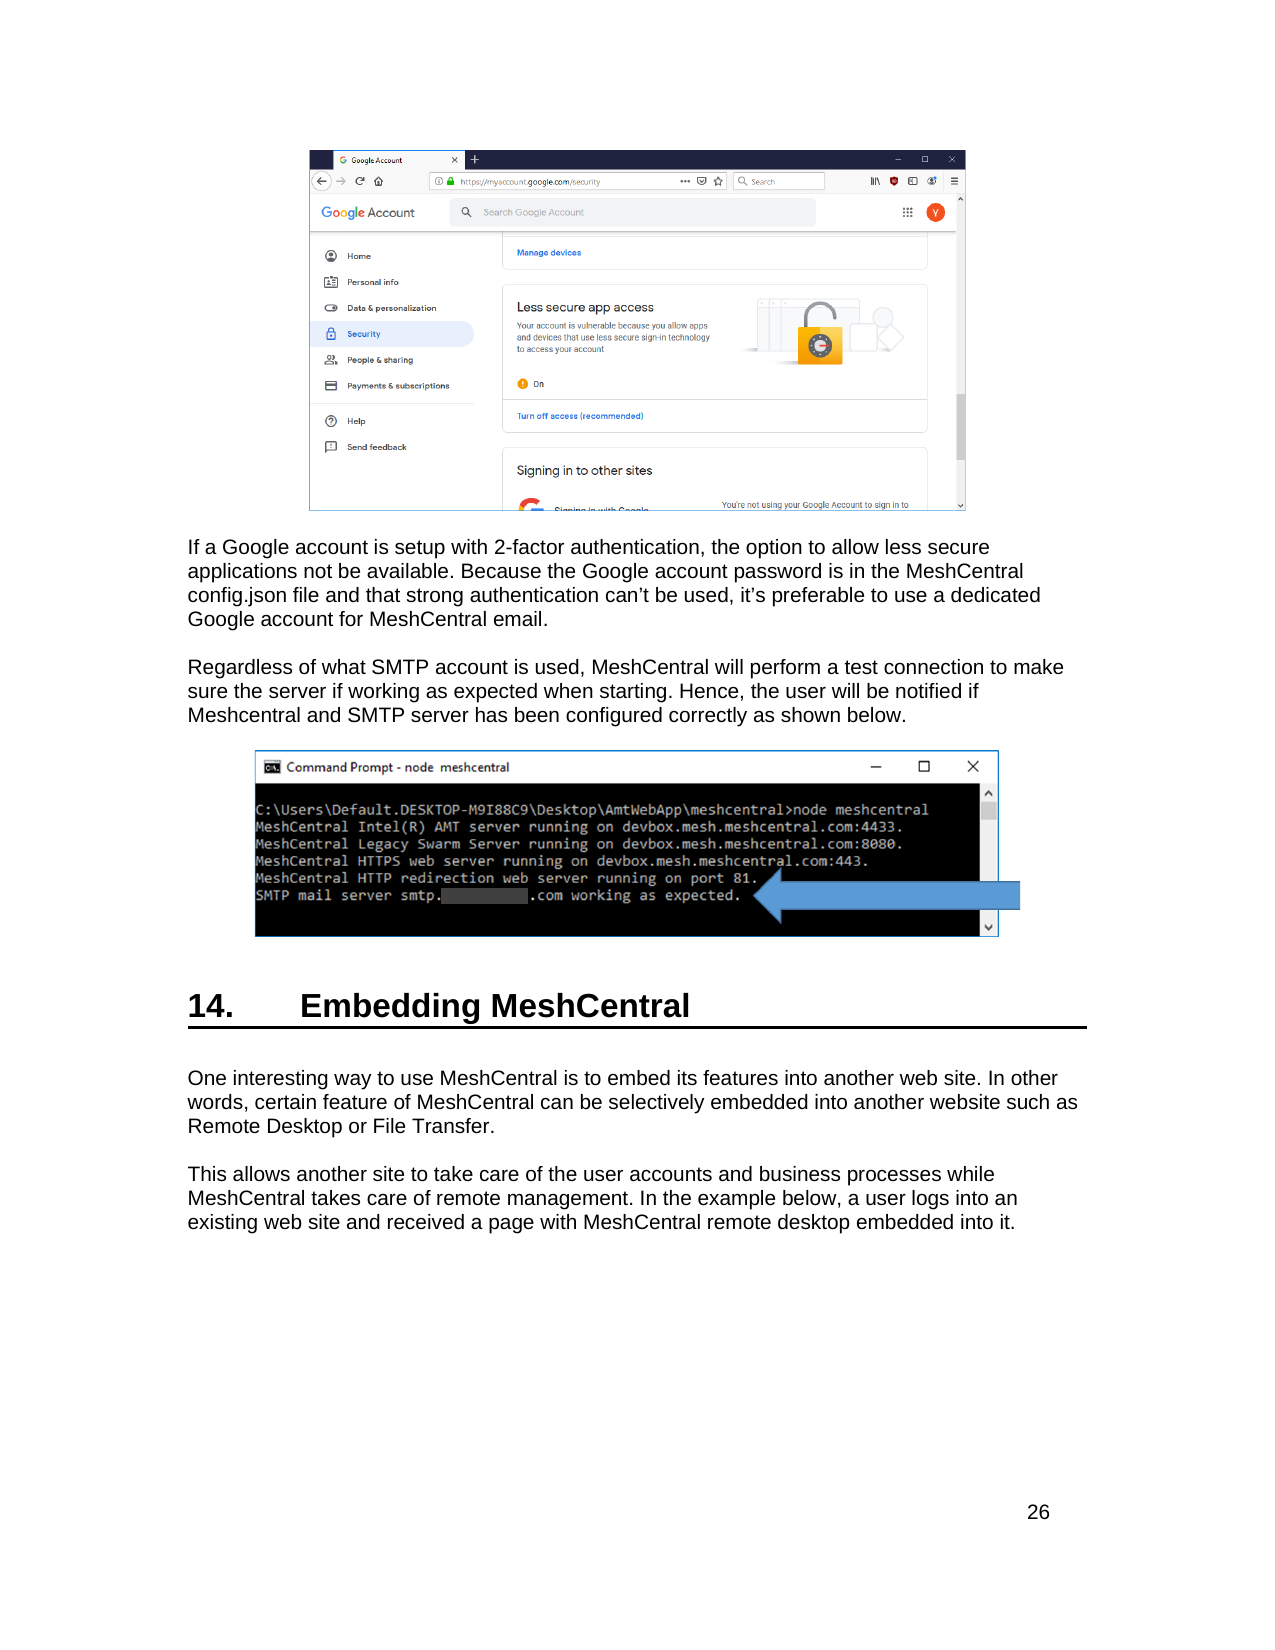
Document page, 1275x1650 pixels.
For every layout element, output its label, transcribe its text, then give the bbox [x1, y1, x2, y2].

text This allows another site to take care of the user accounts and business processes while MeshCentral takes care of remote management. In the example below, a user logs into an existing web site and received a page with MeshCentral remote desktop embedded into it. [187, 1162, 1087, 1233]
text If a Google account is setup with 2-factor authentication, the option to allow less secure applications not be available. Because the Google account password is in the MeshCentral config.json file and that strong authentication can’t be used, it’s preferable to use a dedicated Google account for MeshCentral email. [187, 535, 1087, 631]
subtitle Embedding MeshCentral [187, 986, 1087, 1029]
text One interesting way to use MeshCentral is to embed its features into another web site. In other words, certain feature of MeshCentral can be selectively embedded into another website such as Remote Desktop or File Transfer. [187, 1066, 1087, 1138]
text Regardless of what SMTP account is used, MeshCentral will perform a test connection to make sure the server if working as expected when starting. Hence, the user will be notified if Meshcentral and SMTP server has been configured correctly as shown below. [187, 655, 1087, 727]
